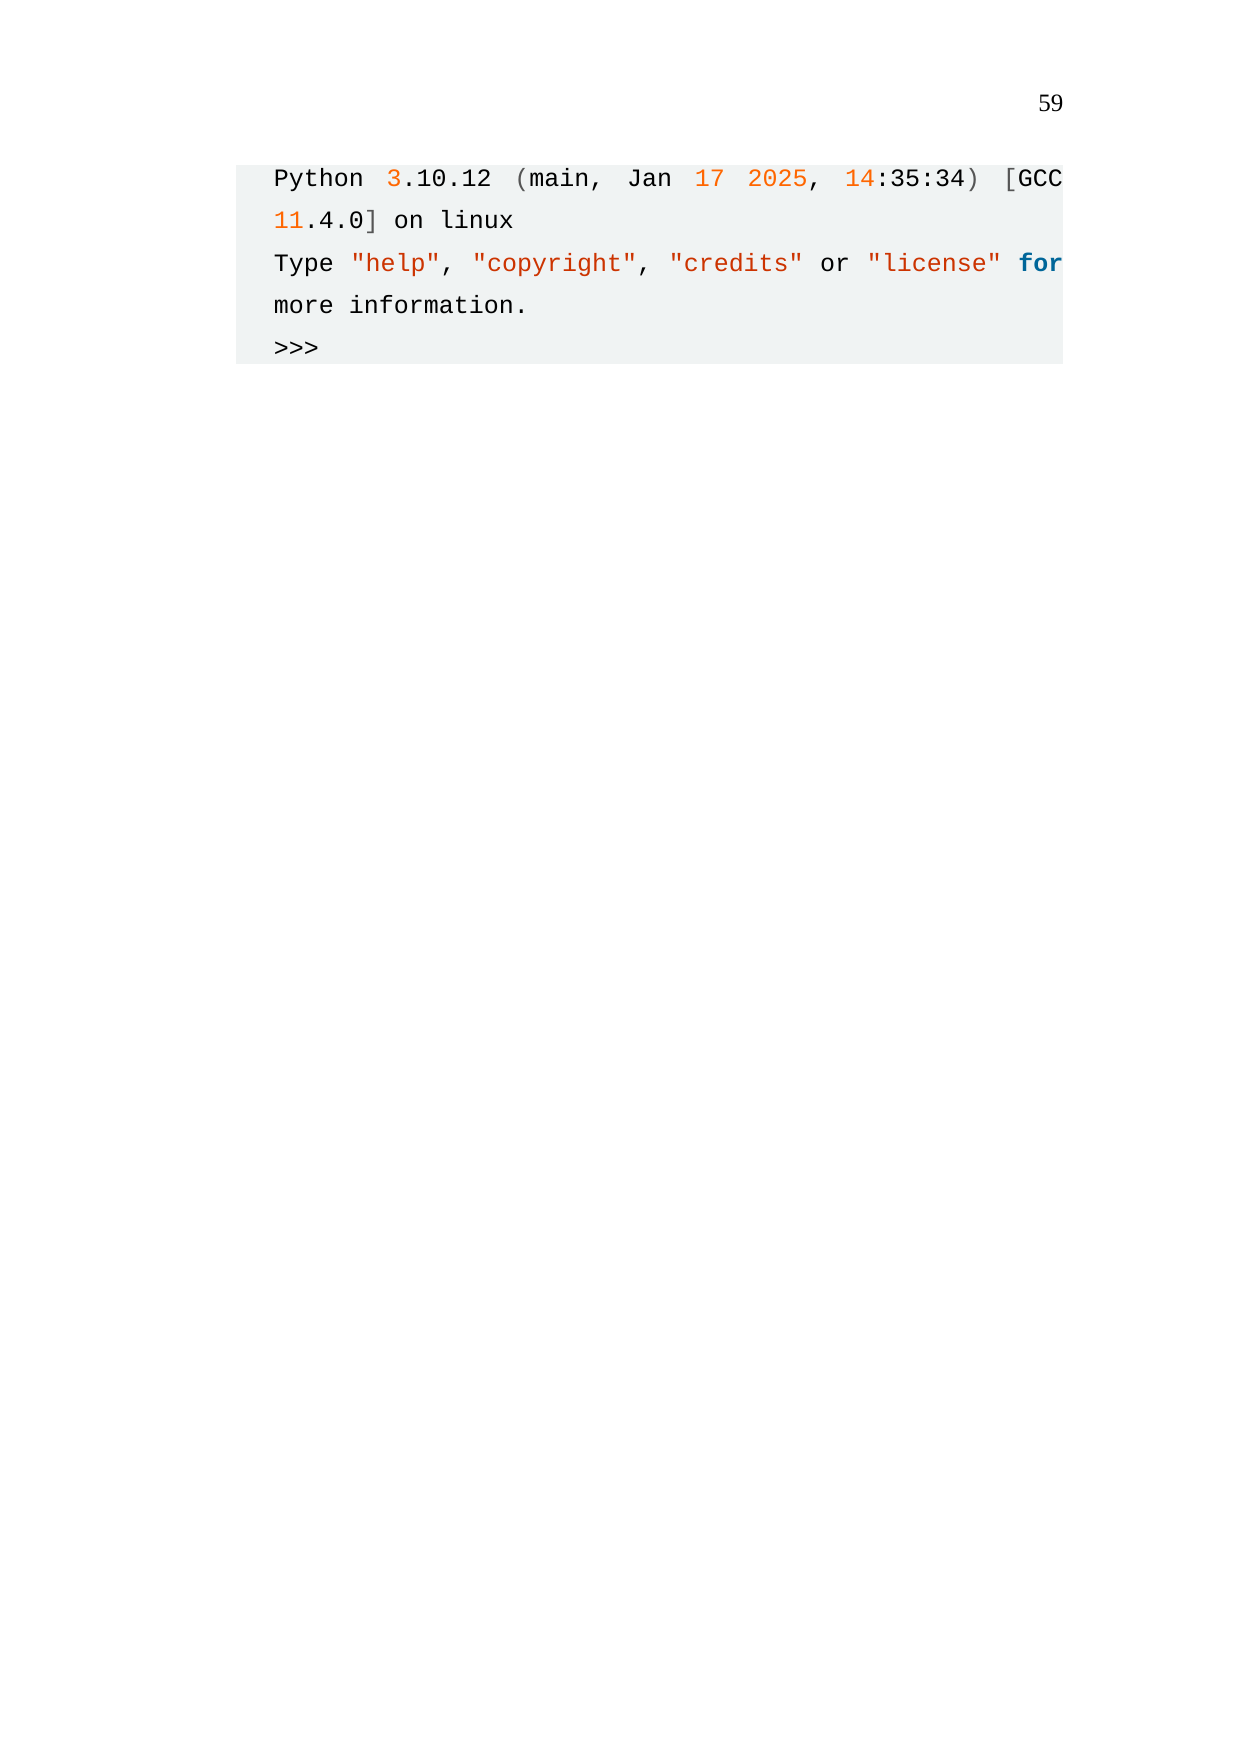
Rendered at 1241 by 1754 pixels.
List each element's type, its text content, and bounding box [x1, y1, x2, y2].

list >>> [236, 335, 1063, 364]
list Type "help", "copyright", "credits" or "license" for more information. [236, 250, 1063, 321]
list Python 3.10.12 (main, Jan 17 2025, 14:35:34) [GCC 11.4.0] on linux [236, 165, 1063, 236]
